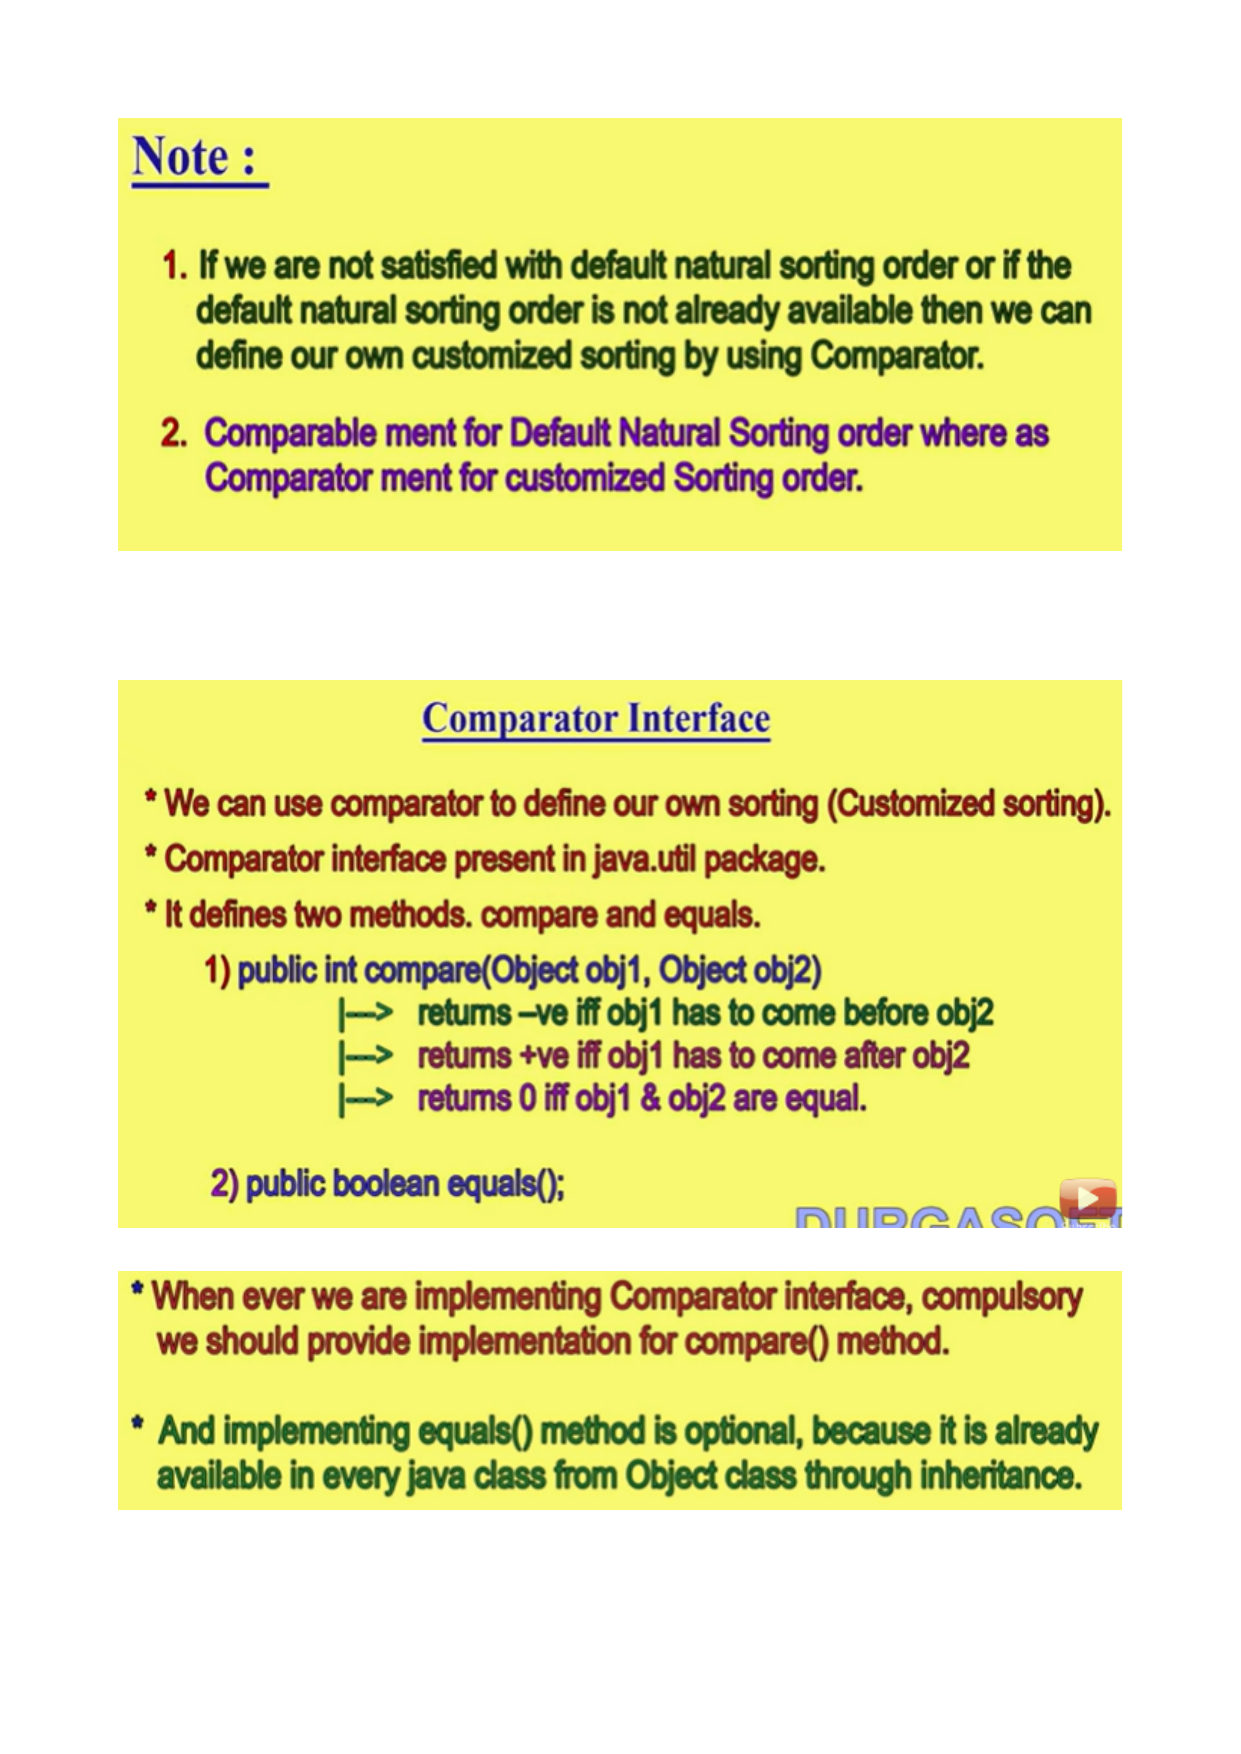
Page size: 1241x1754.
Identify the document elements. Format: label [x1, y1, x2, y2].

picture [118, 118, 1123, 551]
picture [118, 680, 1123, 1228]
picture [118, 1271, 1123, 1510]
